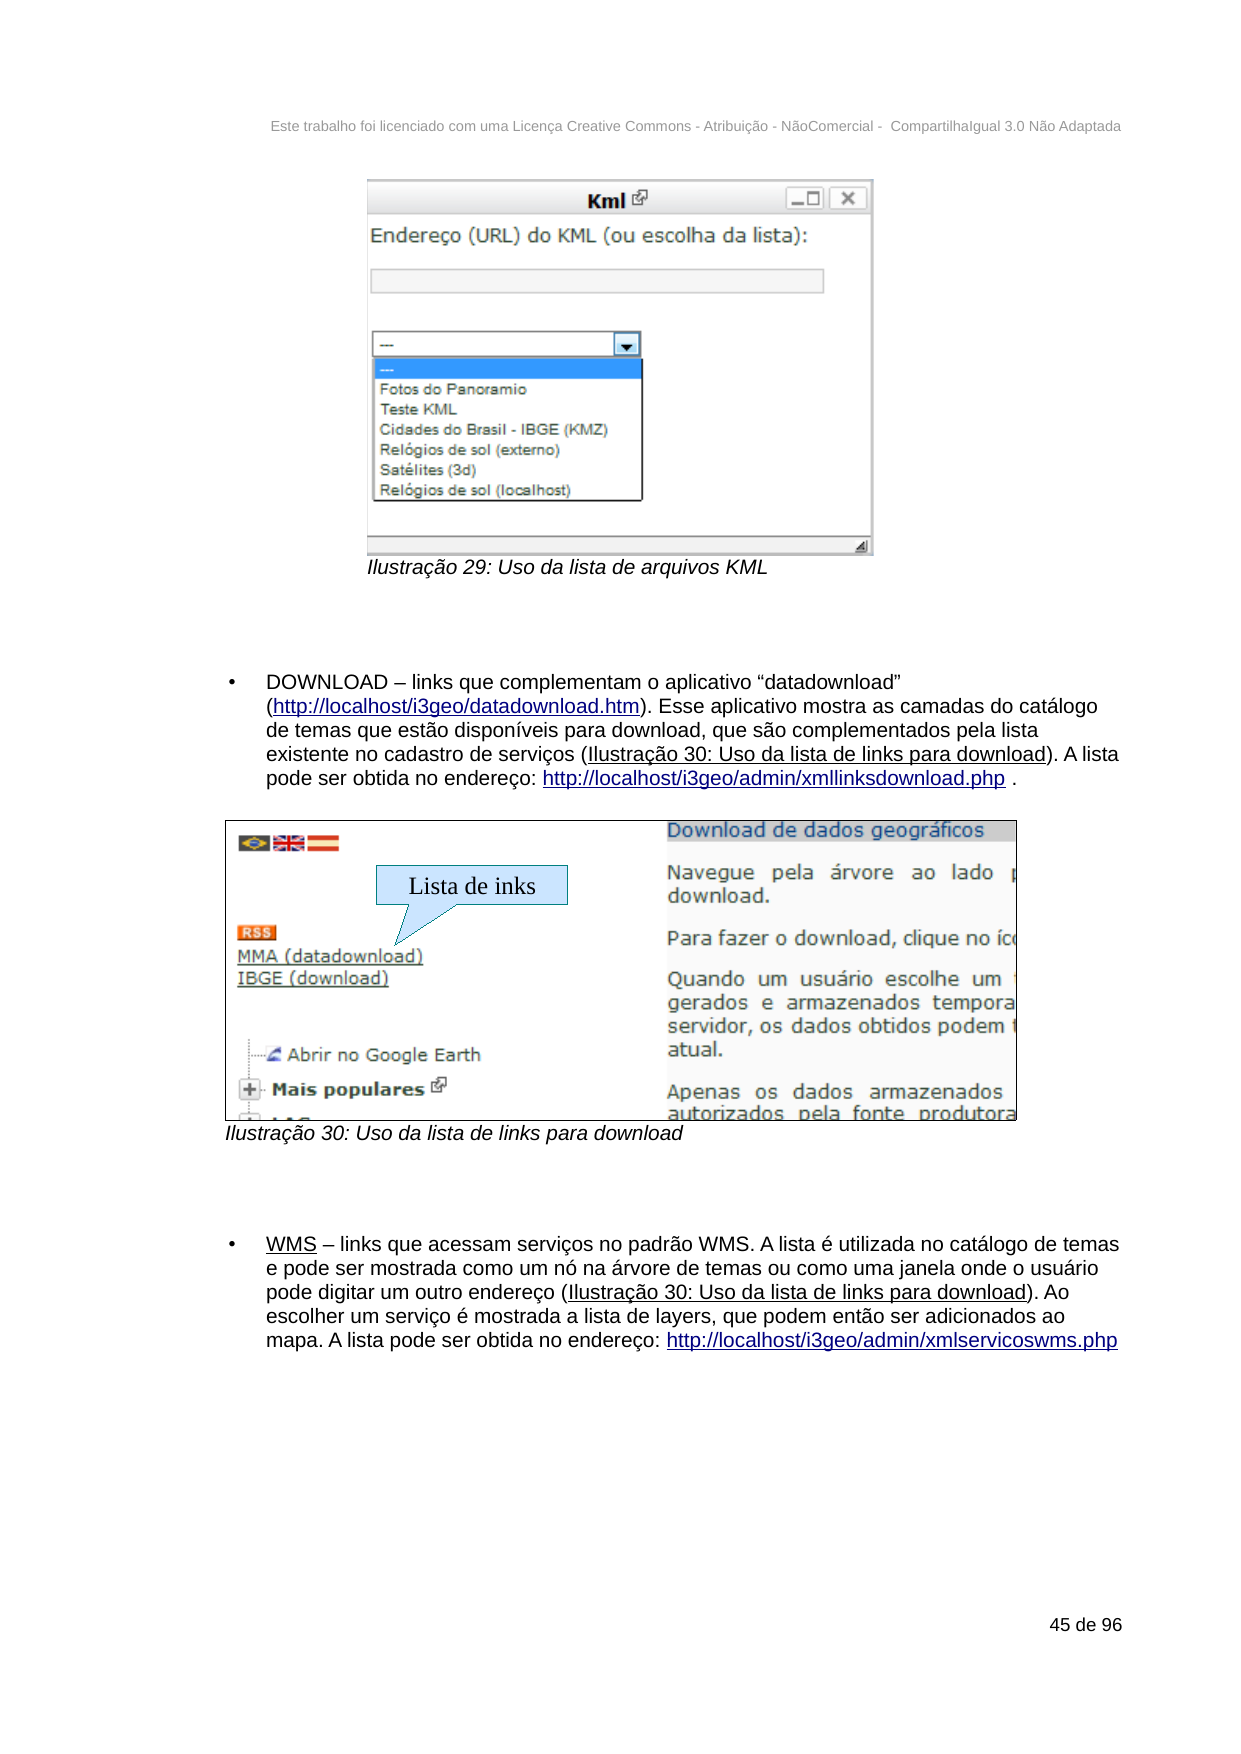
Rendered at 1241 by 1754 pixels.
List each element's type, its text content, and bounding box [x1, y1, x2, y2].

picture [226, 821, 1016, 1120]
list WMS – links que acessam serviços no padrão WMS. A lista é utilizada no catálogo de temas e pode ser mostrada como um nó na árvore de temas ou como uma janela onde o usuário pode digitar um outro endereço (Ilustração 30: Uso da lista de links para download). Ao escolher um serviço é mostrada a lista de layers, que podem então ser adicionados ao mapa. A lista pode ser obtida no endereço: http://localhost/i3geo/admin/xmlservicoswms.php [228, 1232, 1122, 1352]
text A instalação do i3Geo pode ser testada utilizando-se o programa http://localhost/i3geo/testainstal.php. O relatório traz também informações sobre versão e bibliotecas PHP necessárias. [377, 866, 567, 944]
picture [367, 179, 874, 556]
text Ilustração 29: Uso da lista de arquivos KML [367, 556, 873, 579]
text Ilustração 30: Uso da lista de links para download [225, 1121, 1016, 1144]
list DOWNLOAD – links que complementam o aplicativo “datadownload” (http://localhost/i3geo/datadownload.htm). Esse aplicativo mostra as camadas do catálogo de temas que estão disponíveis para download, que são complementados pela lista existente no cadastro de serviços (Ilustração 30: Uso da lista de links para download). A lista pode ser obtida no endereço: http://localhost/i3geo/admin/xmllinksdownload.php . [228, 669, 1122, 789]
